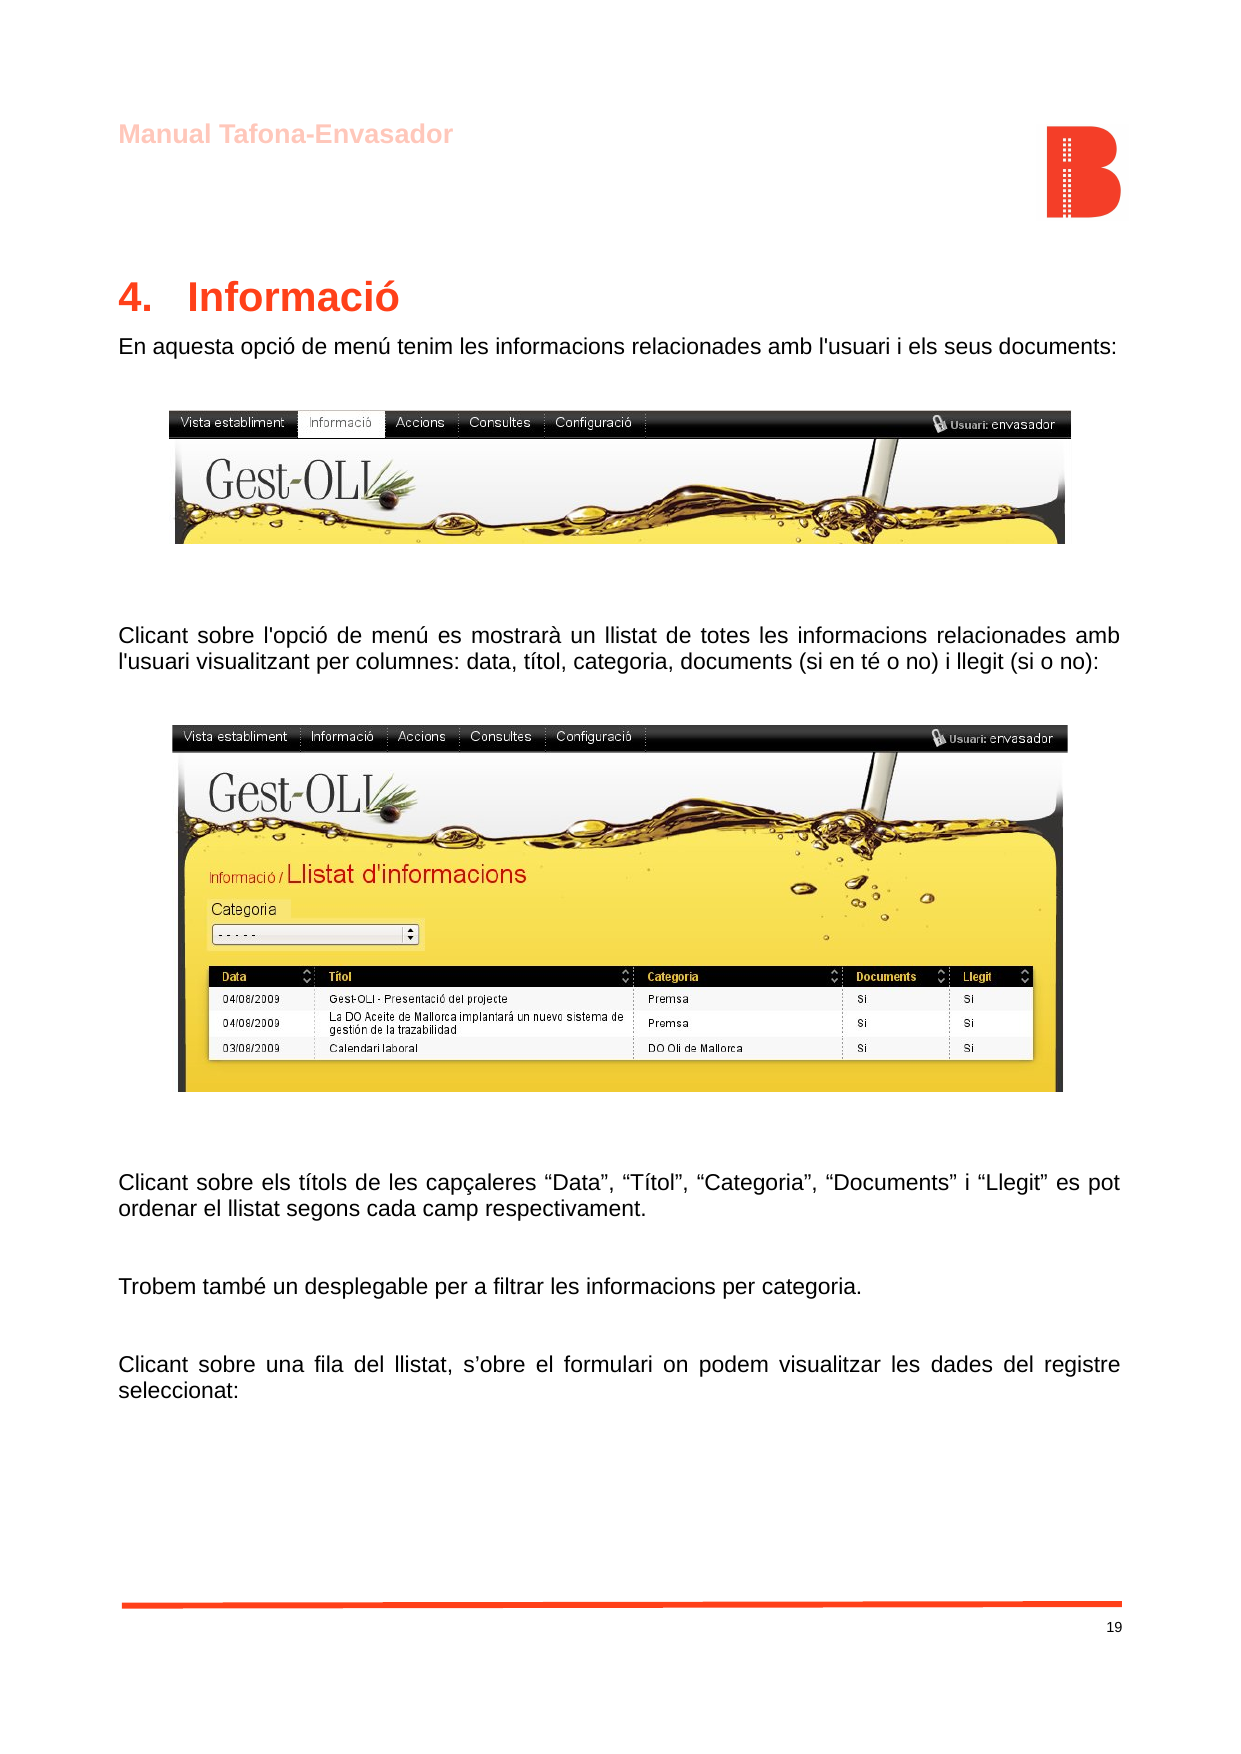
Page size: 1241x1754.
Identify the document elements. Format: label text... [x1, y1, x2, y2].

picture [1036, 124, 1130, 221]
picture [169, 410, 1072, 544]
text Clicant sobre els títols de les capçaleres “Data”, “Títol”, “Categoria”, “Documents” i “Llegit” es pot ordenar el llistat segons cada camp respectivament. [118, 1169, 1122, 1222]
picture [172, 725, 1068, 1092]
subtitle Informació [118, 273, 1122, 321]
text En aquesta opció de menú tenim les informacions relacionades amb l'usuari i els seus documents: [118, 333, 1122, 359]
text Clicant sobre l'opció de menú es mostrarà un llistat de totes les informacions relacionades amb l'usuari visualitzant per columnes: data, títol, categoria, documents (si en té o no) i llegit (si o no): [118, 622, 1122, 674]
text Trobem també un desplegable per a filtrar les informacions per categoria. [118, 1273, 1122, 1299]
text Clicant sobre una fila del llistat, s’obre el formulari on podem visualitzar les dades del registre seleccionat: [118, 1351, 1122, 1403]
